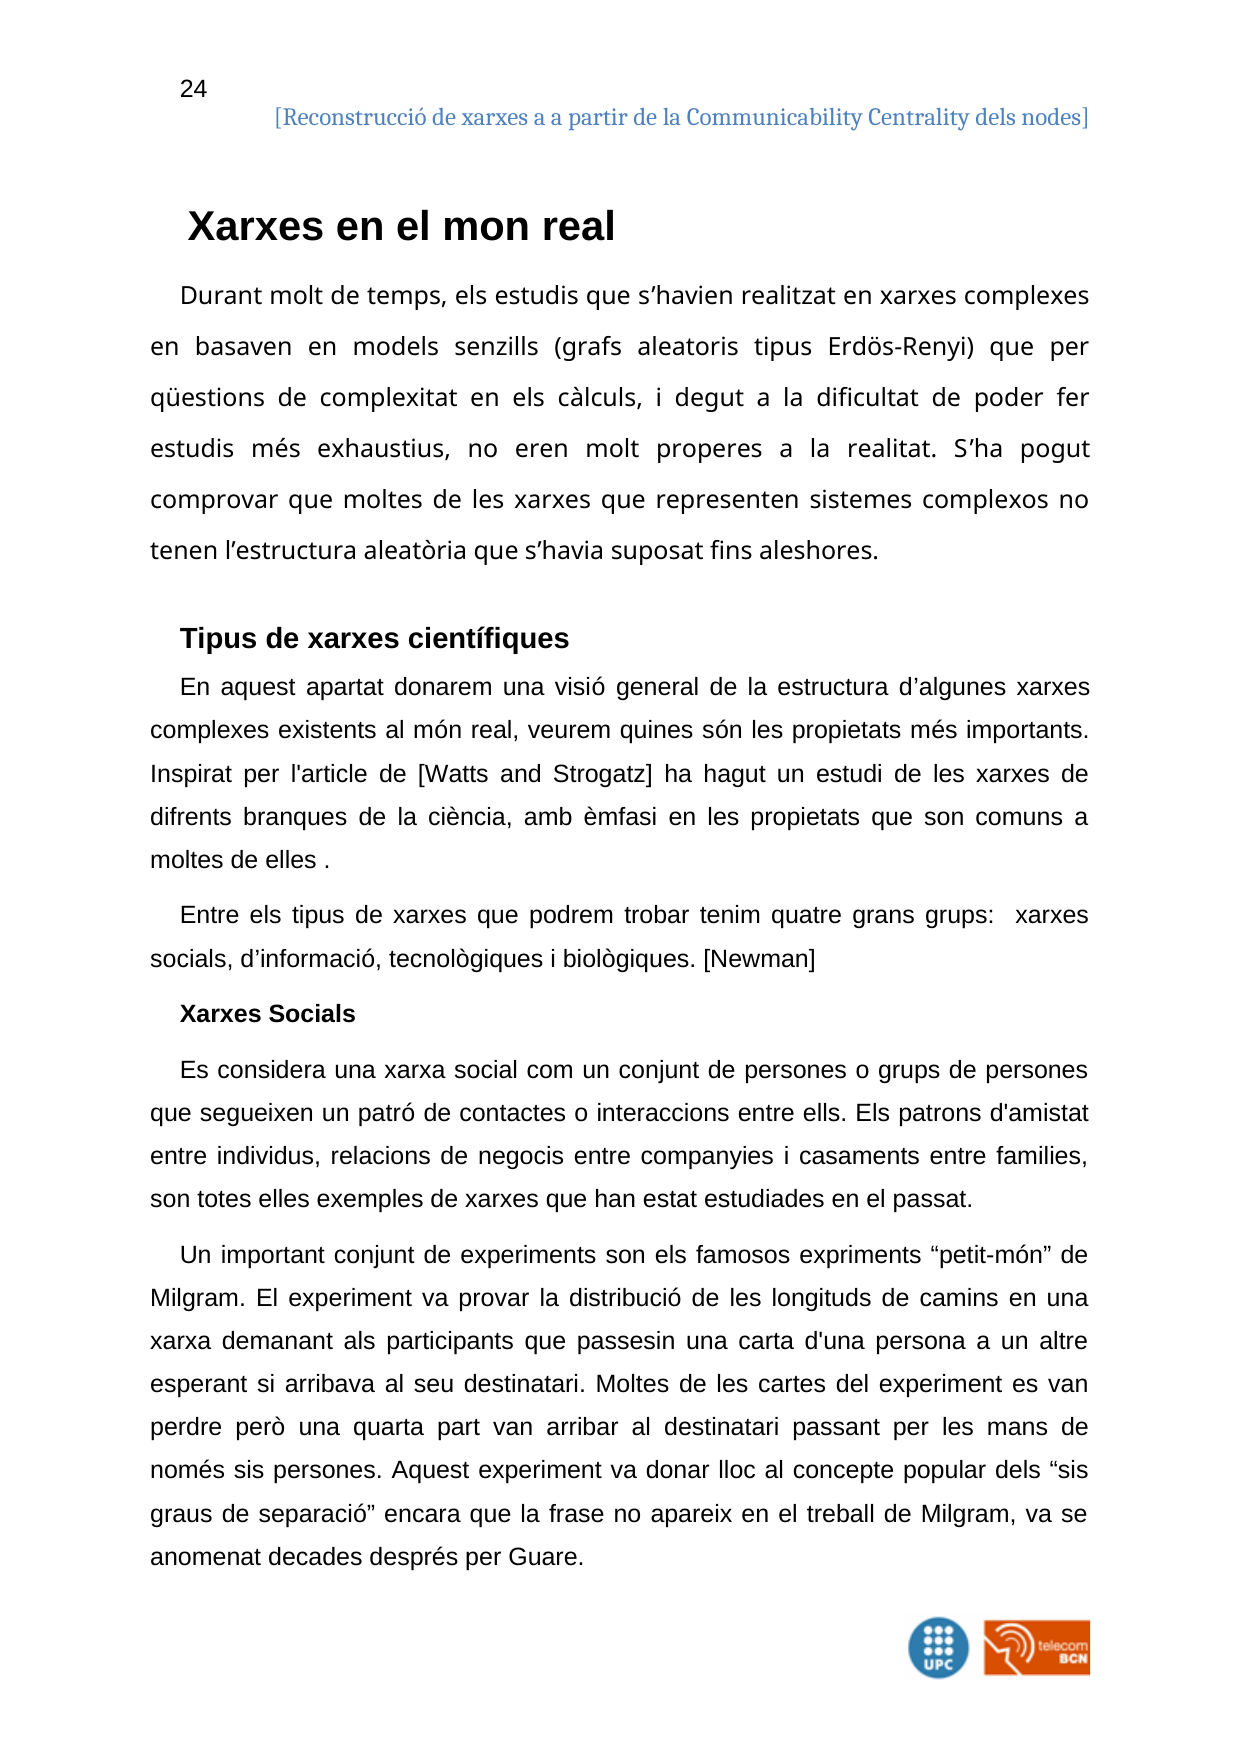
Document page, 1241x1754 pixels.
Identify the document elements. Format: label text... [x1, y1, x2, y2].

text Durant molt de temps, els estudis que s’havien realitzat en xarxes complexes en basaven en models senzills (grafs aleatoris tipus Erdös-Renyi) que per qüestions de complexitat en els càlculs, i degut a la dificultat de poder fer estudis més exhaustius, no eren molt properes a la realitat. S’ha pogut comprovar que moltes de les xarxes que representen sistemes complexos no tenen l’estructura aleatòria que s’havia suposat fins aleshores. [150, 278, 1090, 567]
picture [904, 1614, 1091, 1681]
text Un important conjunt de experiments son els famosos expriments “petit-món” de Milgram. El experiment va provar la distribució de les longituds de camins en una xarxa demanant als participants que passesin una carta d'una persona a un altre esperant si arribava al seu destinatari. Moltes de les cartes del experiment es van perdre però una quarta part van arribar al destinatari passant per les mans de només sis persones. Aquest experiment va donar lloc al concepte popular dels “sis graus de separació” encara que la frase no apareix en el treball de Milgram, va se anomenat decades després per Guare. [150, 1240, 1090, 1571]
text Entre els tipus de xarxes que podrem trobar tenim quatre grans grups: xarxes socials, d’informació, tecnològiques i biològiques. [Newman] [150, 901, 1090, 972]
text Xarxes Socials [150, 999, 1090, 1028]
subtitle Tipus de xarxes científiques [150, 621, 1090, 655]
text Es considera una xarxa social com un conjunt de persones o grups de persones que segueixen un patró de contactes o interaccions entre ells. Els patrons d'amistat entre individus, relacions de negocis entre companyies i casaments entre families, son totes elles exemples de xarxes que han estat estudiades en el passat. [150, 1055, 1090, 1213]
text En aquest apartat donarem una visió general de la estructura d’algunes xarxes complexes existents al món real, veurem quines són les propietats més importants. Inspirat per l'article de [Watts and Strogatz] ha hagut un estudi de les xarxes de difrents branques de la ciència, amb èmfasi en les propietats que son comuns a moltes de elles . [150, 672, 1090, 874]
subtitle Xarxes en el mon real [187, 202, 1090, 249]
